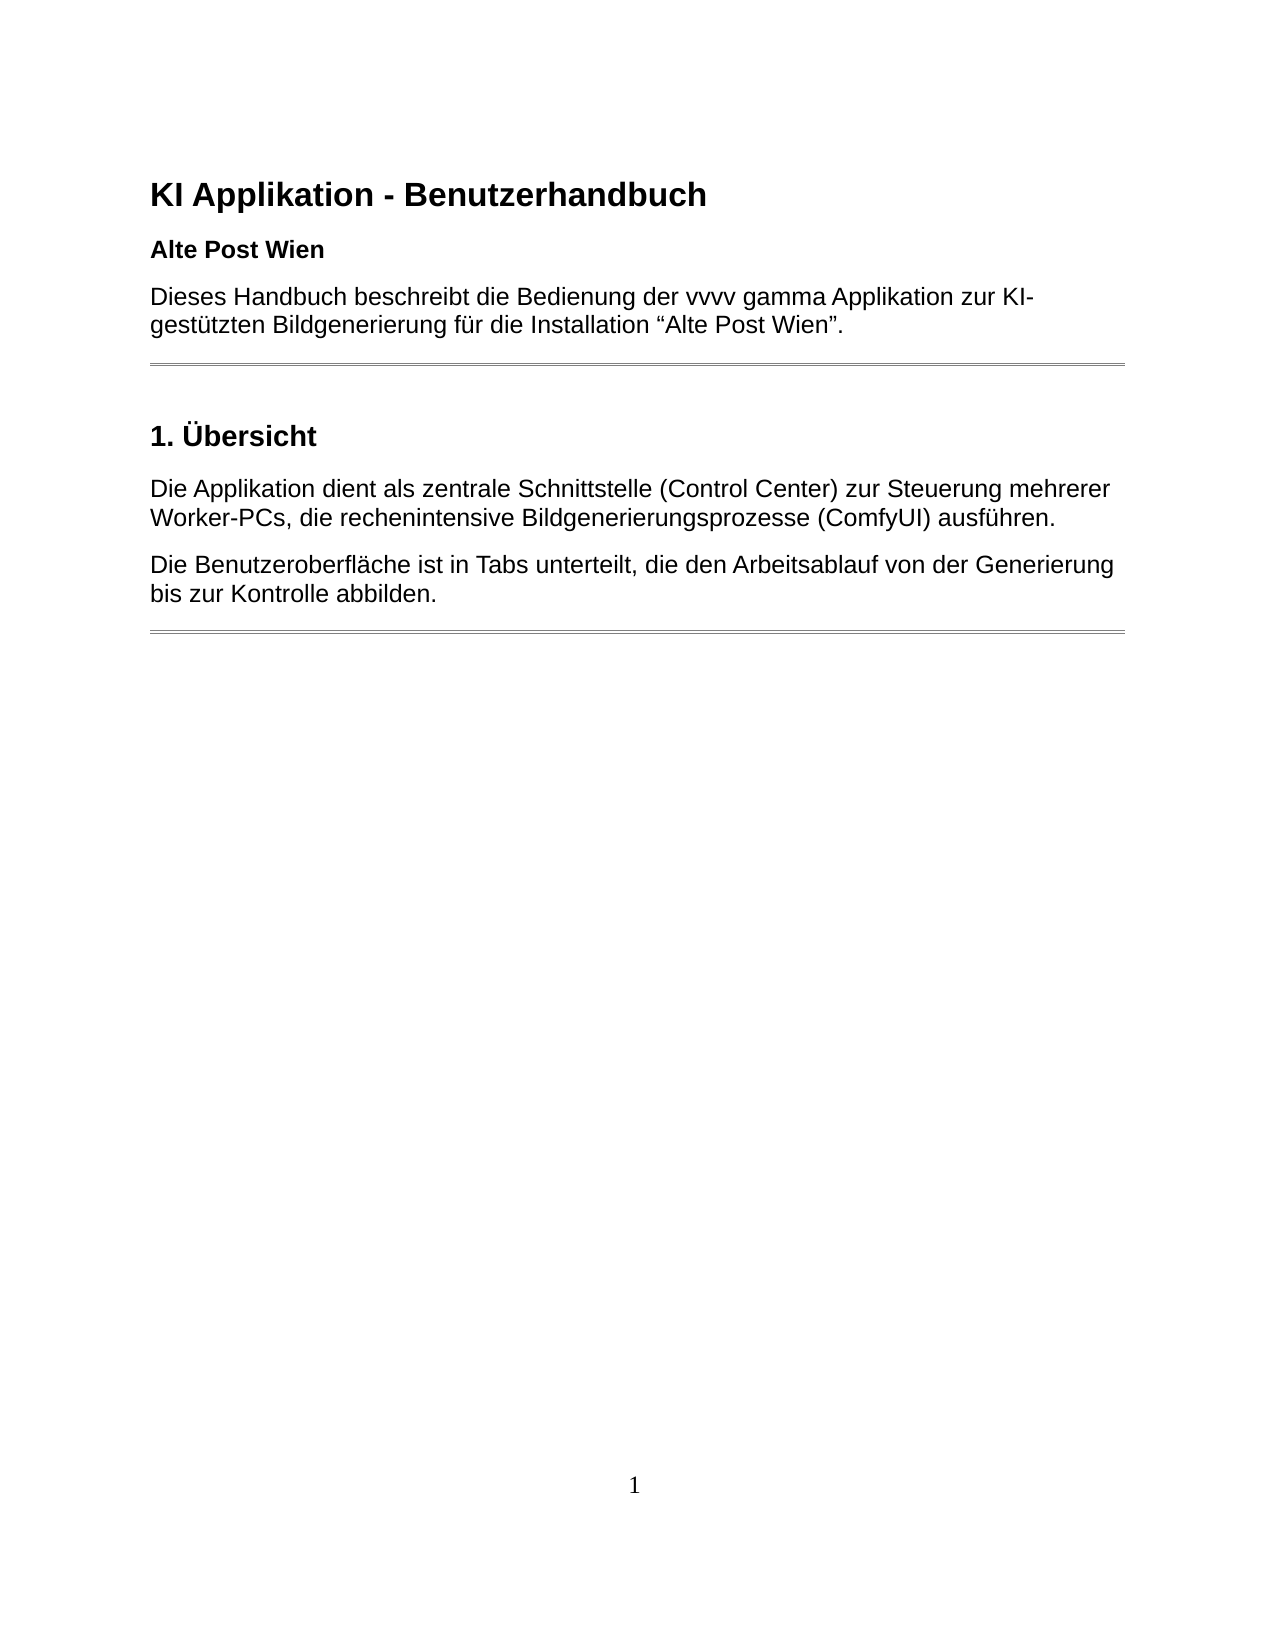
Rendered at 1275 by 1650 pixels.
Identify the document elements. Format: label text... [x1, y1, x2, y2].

text Die Applikation dient als zentrale Schnittstelle (Control Center) zur Steuerung mehrerer Worker-PCs, die rechenintensive Bildgenerierungsprozesse (ComfyUI) ausführen. [150, 474, 1125, 532]
subtitle 1. Übersicht [150, 419, 1125, 453]
subtitle KI Applikation - Benutzerhandbuch [150, 175, 1125, 214]
text Die Benutzeroberfläche ist in Tabs unterteilt, die den Arbeitsablauf von der Generierung bis zur Kontrolle abbilden. [150, 550, 1125, 607]
text Dieses Handbuch beschreibt die Bedienung der vvvv gamma Applikation zur KI-gestützten Bildgenerierung für die Installation “Alte Post Wien”. [150, 282, 1125, 339]
text Alte Post Wien [150, 235, 1125, 264]
